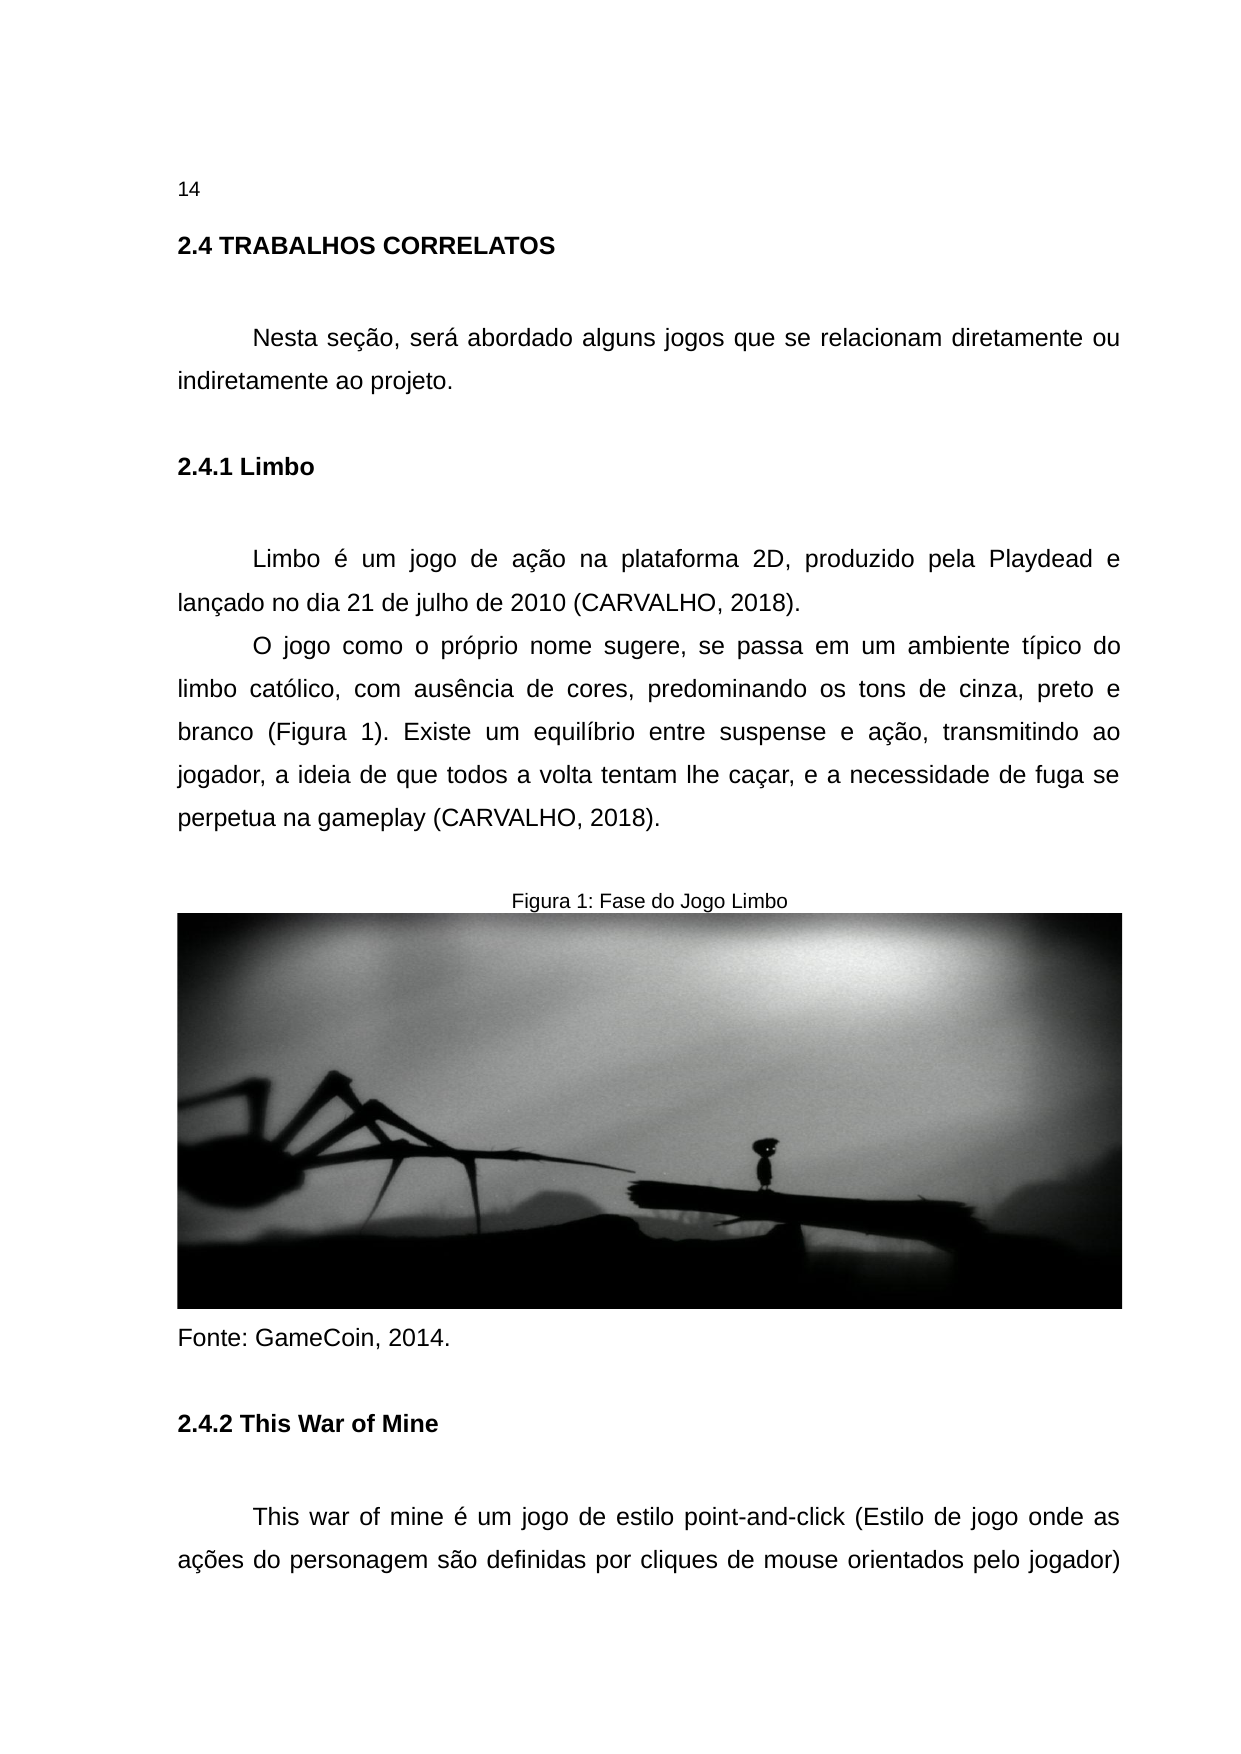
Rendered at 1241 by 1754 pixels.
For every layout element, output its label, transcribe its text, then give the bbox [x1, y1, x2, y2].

text O jogo como o próprio nome sugere, se passa em um ambiente típico do limbo católico, com ausência de cores, predominando os tons de cinza, preto e branco (Figura 1). Existe um equilíbrio entre suspense e ação, transmitindo ao jogador, a ideia de que todos a volta tentam lhe caçar, e a necessidade de fuga se perpetua na gameplay (CARVALHO, 2018). [177, 631, 1122, 832]
subtitle 2.4.2 This War of Mine [177, 1409, 1122, 1438]
text Limbo é um jogo de ação na plataforma 2D, produzido pela Playdead e lançado no dia 21 de julho de 2010 (CARVALHO, 2018). [177, 544, 1122, 616]
picture [177, 913, 1123, 1309]
subtitle Figura 1: Fase do Jogo Limbo [177, 889, 1122, 913]
text This war of mine é um jogo de estilo point-and-click (Estilo de jogo onde as ações do personagem são definidas por cliques de mouse orientados pelo jogador) [177, 1502, 1122, 1573]
subtitle 2.4 Trabalhos correlatos [177, 231, 1122, 259]
text Nesta seção, será abordado alguns jogos que se relacionam diretamente ou indiretamente ao projeto. [177, 323, 1122, 395]
text Fonte: GameCoin, 2014. [177, 1323, 1122, 1352]
subtitle 2.4.1 Limbo [177, 452, 1122, 481]
